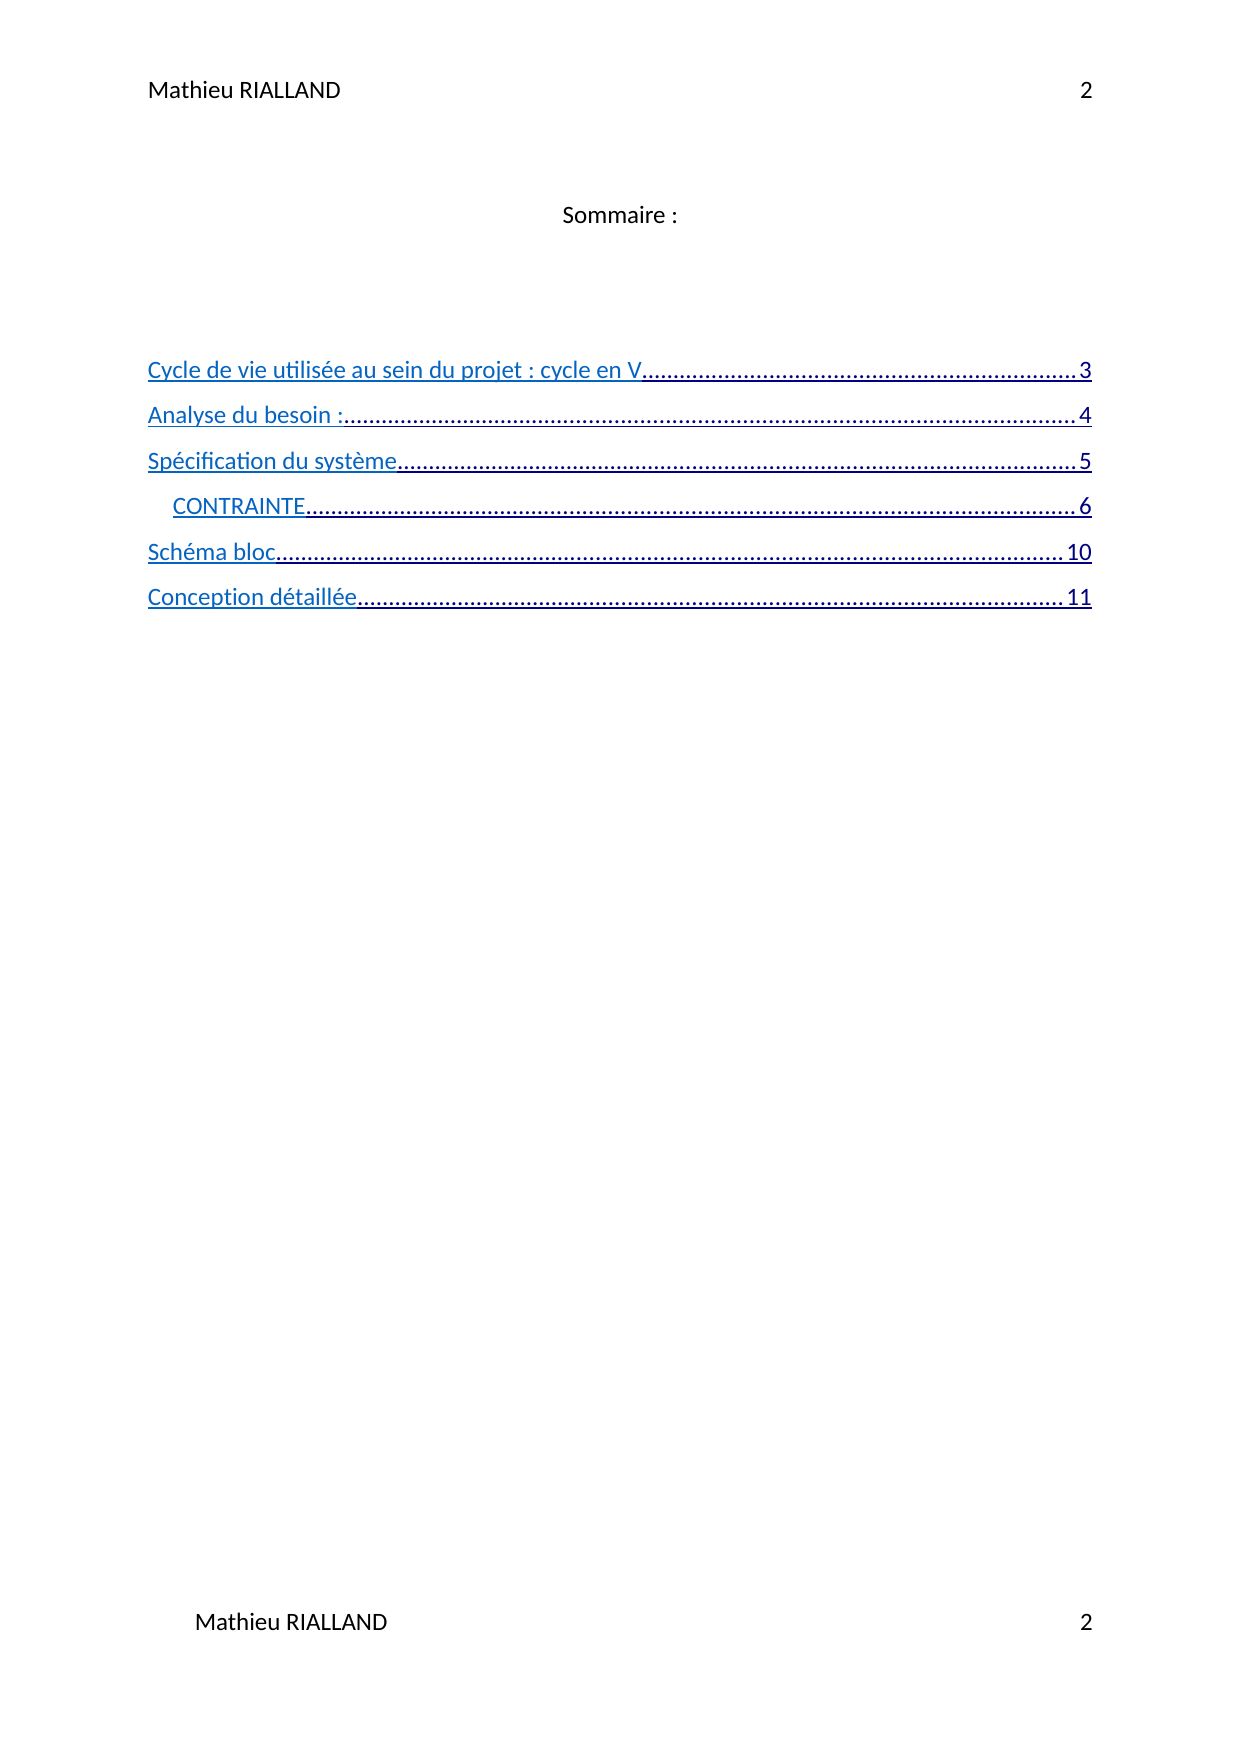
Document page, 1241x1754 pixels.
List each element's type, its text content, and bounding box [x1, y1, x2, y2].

text CONTRAINTE 6 [173, 491, 1093, 521]
text Schéma bloc 10 [148, 536, 1093, 566]
text Sommaire : [148, 199, 1093, 230]
text Cycle de vie utilisée au sein du projet : cycle en V 3 [148, 354, 1093, 385]
text Analyse du besoin : 4 [148, 400, 1093, 430]
text Conception détaillée 11 [148, 581, 1093, 612]
text Spécification du système 5 [148, 445, 1093, 476]
